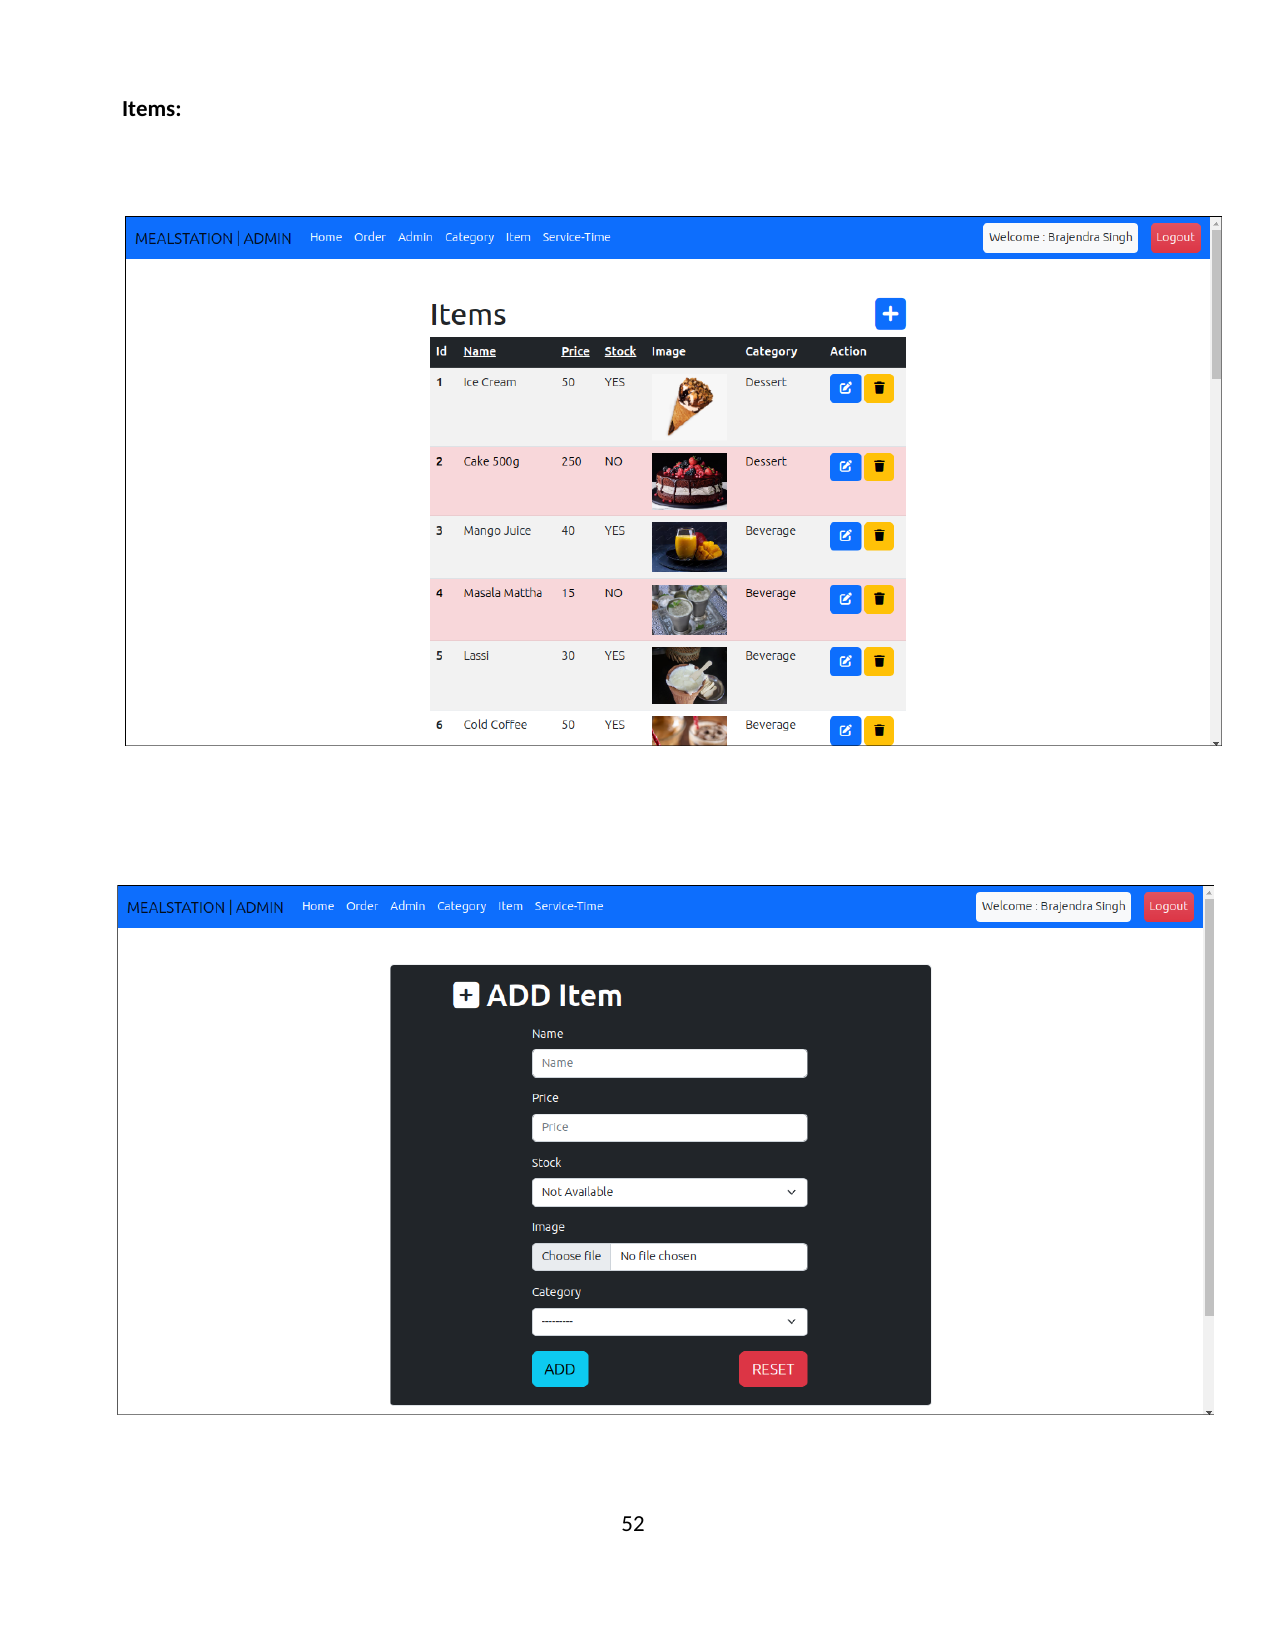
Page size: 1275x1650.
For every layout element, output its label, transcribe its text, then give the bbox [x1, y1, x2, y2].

picture [117, 885, 1214, 1415]
picture [125, 216, 1222, 746]
text Items: [122, 94, 1219, 122]
